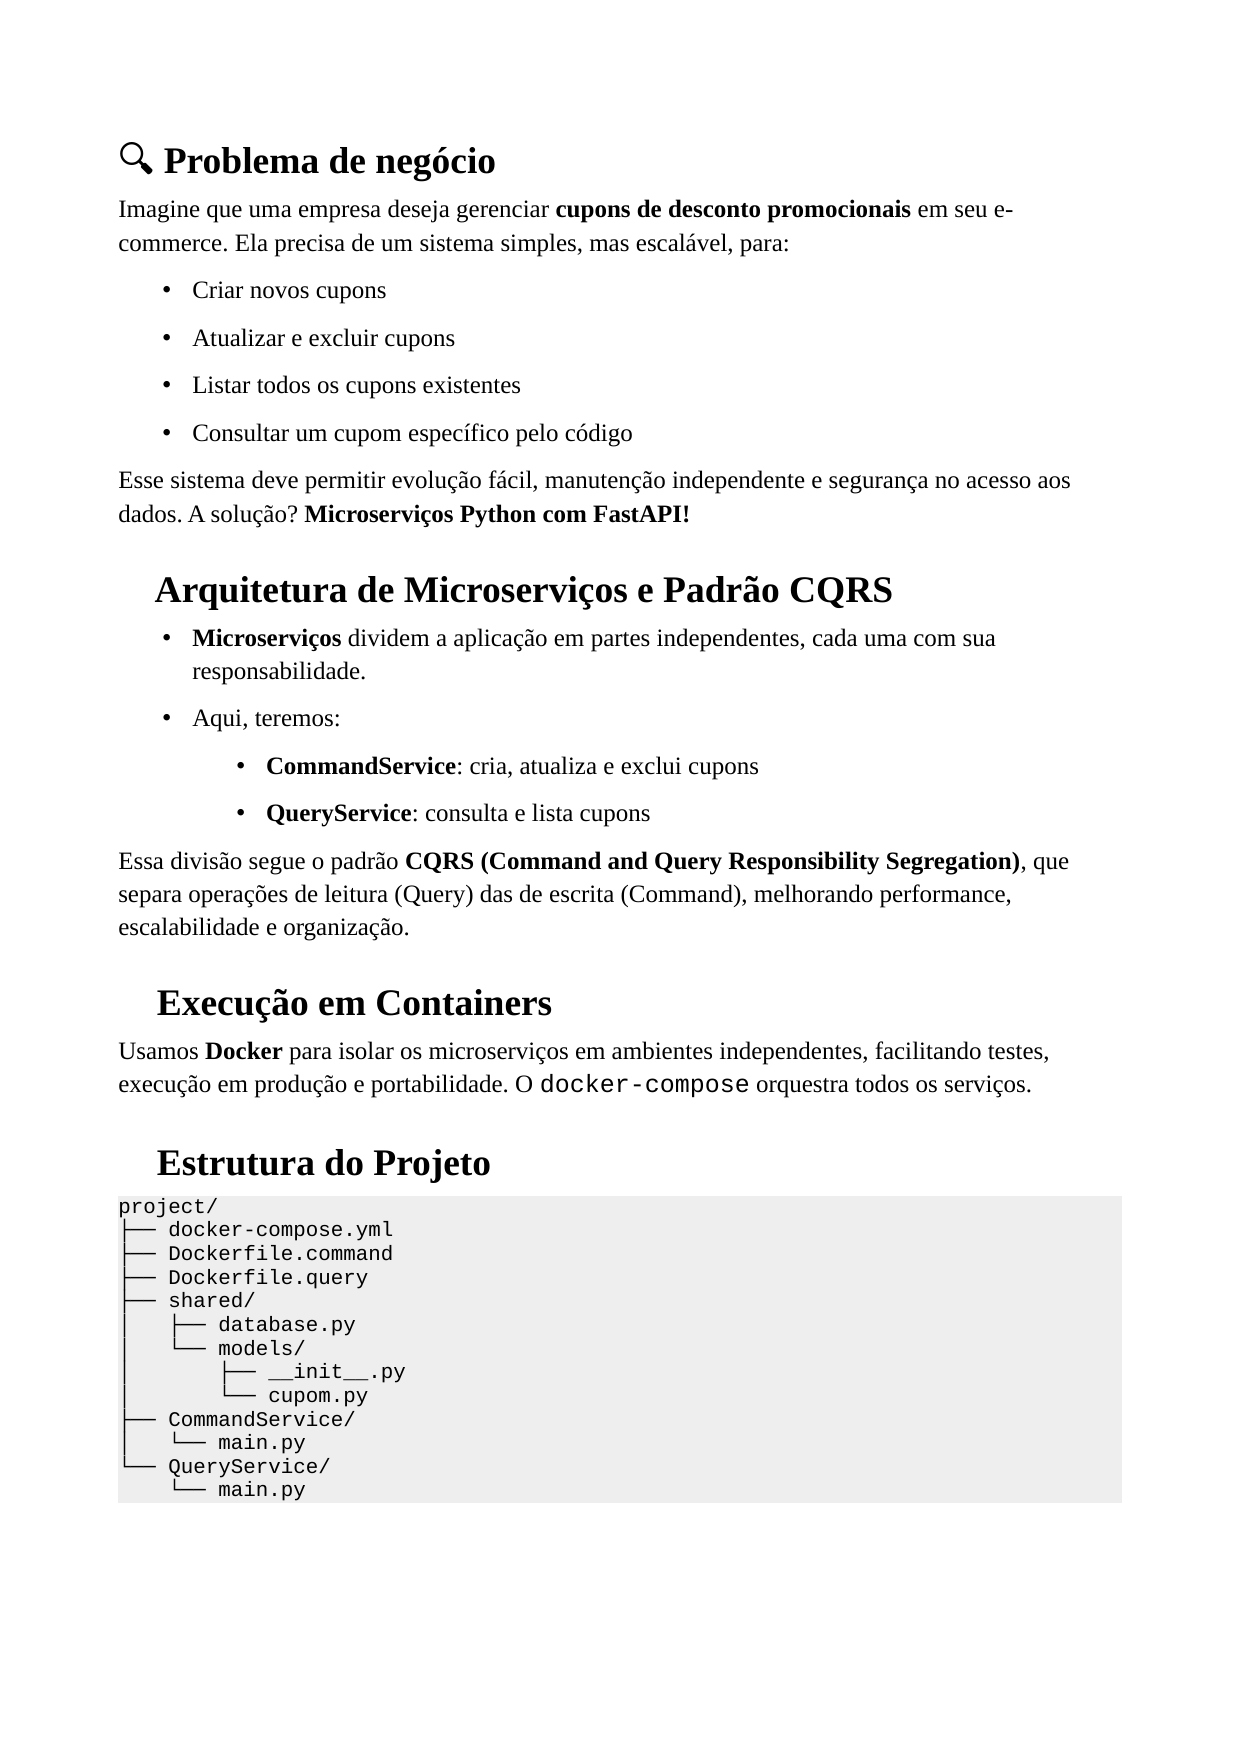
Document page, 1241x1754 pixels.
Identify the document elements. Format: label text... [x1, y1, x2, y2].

text │ └── main.py [118, 1432, 1122, 1456]
text Esse sistema deve permitir evolução fácil, manutenção independente e segurança no acesso aos dados. A solução? Microserviços Python com FastAPI! [118, 466, 1122, 527]
subtitle 🌐 Arquitetura de Microserviços e Padrão CQRS [118, 567, 1122, 610]
subtitle 🚀 Execução em Containers [118, 981, 1122, 1024]
list Microserviços dividem a aplicação em partes independentes, cada uma com sua responsabilidade. [162, 623, 1122, 684]
text project/ [118, 1196, 1122, 1219]
list Aqui, teremos: [162, 703, 1122, 732]
text Essa divisão segue o padrão CQRS (Command and Query Responsibility Segregation), que separa operações de leitura (Query) das de escrita (Command), melhorando performance, escalabilidade e organização. [118, 846, 1122, 941]
text Imagine que uma empresa deseja gerenciar cupons de desconto promocionais em seu e-commerce. Ela precisa de um sistema simples, mas escalável, para: [118, 194, 1122, 256]
list Consultar um cupom específico pelo código [162, 418, 1122, 447]
list QueryService: consulta e lista cupons [236, 798, 1122, 827]
text ├── docker-compose.yml [118, 1219, 1122, 1243]
text └── main.py [118, 1479, 1122, 1503]
text Usamos Docker para isolar os microserviços em ambientes independentes, facilitando testes, execução em produção e portabilidade. O docker-compose orquestra todos os serviços. [118, 1036, 1122, 1100]
list Listar todos os cupons existentes [162, 370, 1122, 399]
text │ └── cupom.py [125, 1385, 1122, 1408]
text └── QueryService/ [118, 1456, 1122, 1479]
text │ ├── database.py [118, 1314, 1122, 1338]
text │ ├── __init__.py [118, 1361, 1122, 1385]
list Criar novos cupons [162, 275, 1122, 304]
text ├── CommandService/ [118, 1408, 1122, 1432]
list CommandService: cria, atualiza e exclui cupons [236, 751, 1122, 780]
text ├── Dockerfile.query [125, 1267, 1122, 1290]
text ├── shared/ [118, 1290, 1122, 1314]
text │ └── models/ [125, 1338, 1122, 1361]
text ├── Dockerfile.command [118, 1243, 1122, 1267]
list Atualizar e excluir cupons [162, 323, 1122, 352]
subtitle 📂 Estrutura do Projeto [118, 1140, 1122, 1183]
subtitle 🔍 Problema de negócio [118, 139, 1122, 182]
